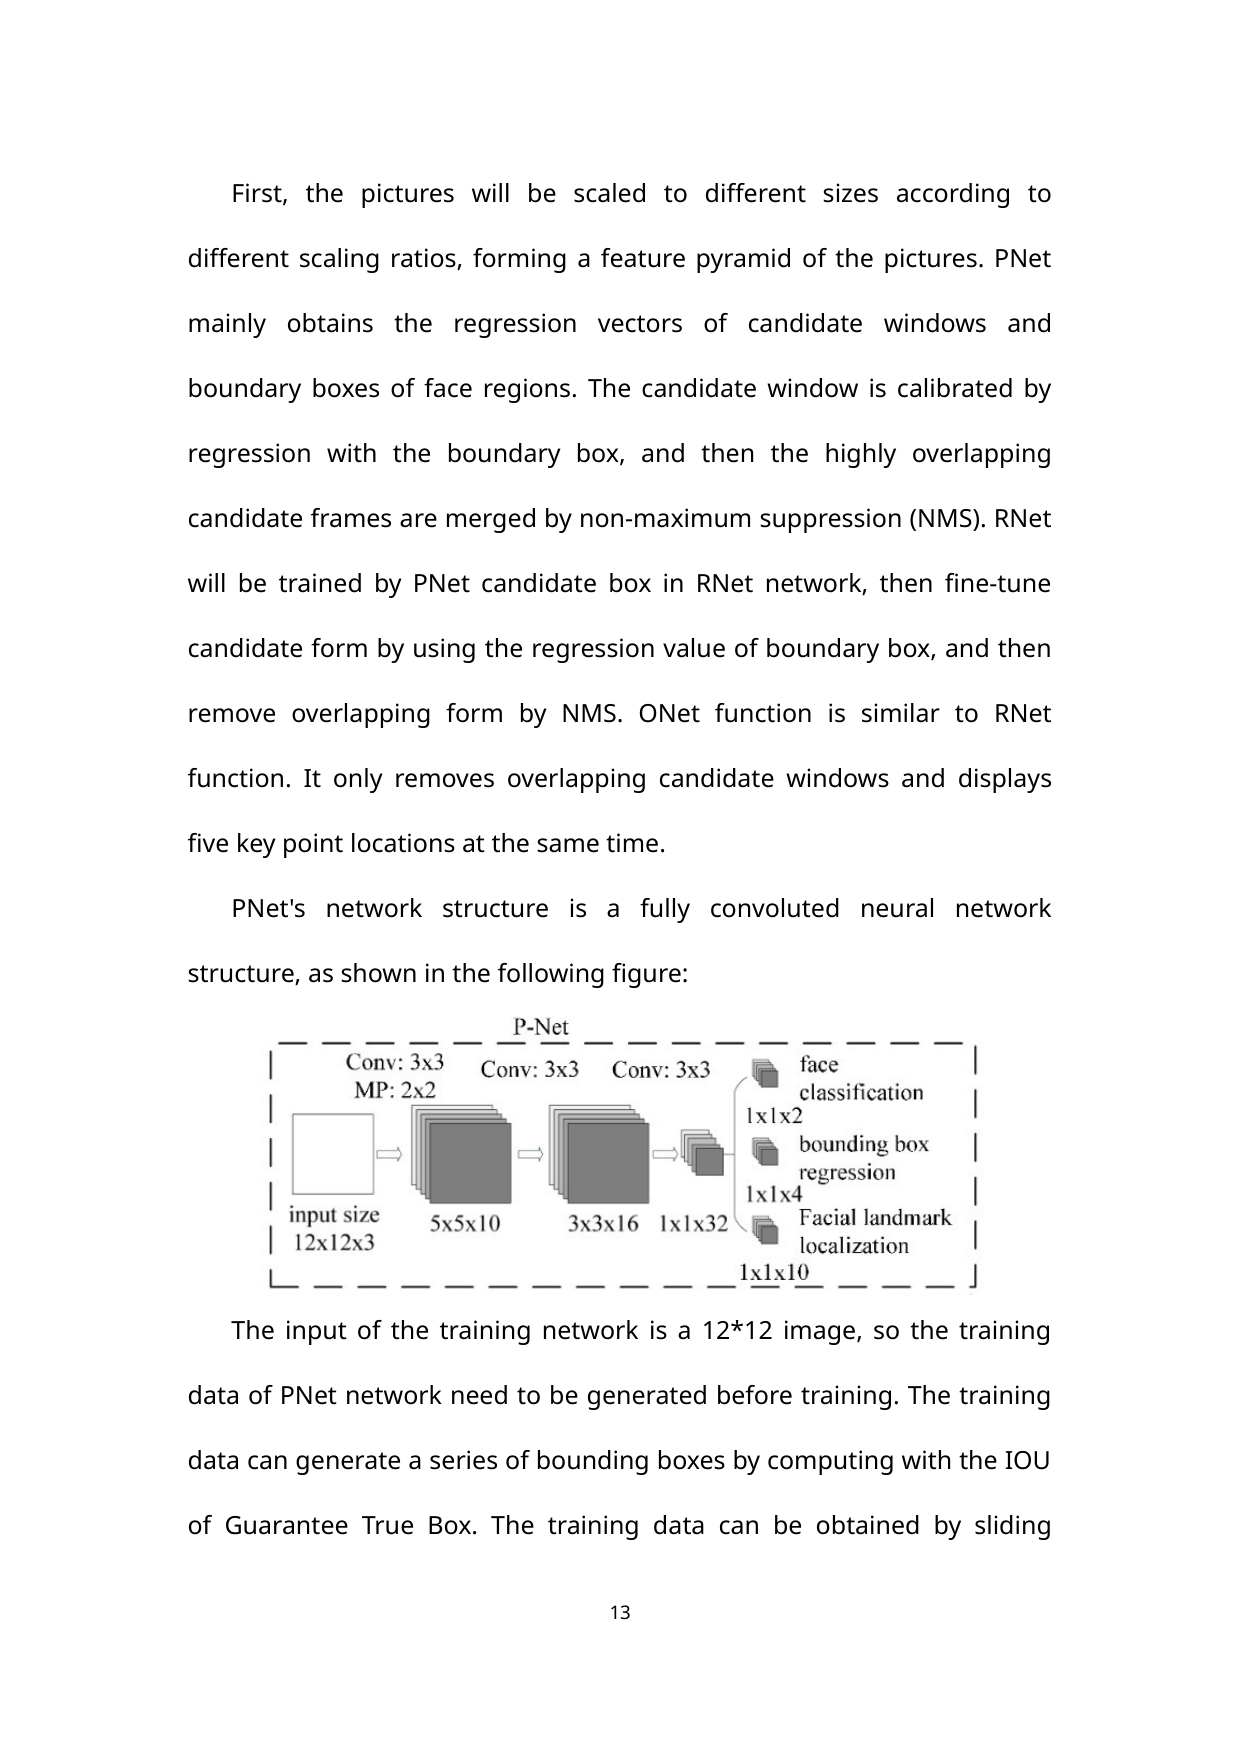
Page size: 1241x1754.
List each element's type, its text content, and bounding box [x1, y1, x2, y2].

text PNet's network structure is a fully convoluted neural network structure, as shown in the following figure: [187, 875, 1053, 1005]
text The input of the training network is a 12*12 image, so the training data of PNet network need to be generated before training. The training data can generate a series of bounding boxes by computing with the IOU of Guarantee True Box. The training data can be obtained by sliding [187, 1297, 1053, 1557]
text First, the pictures will be scaled to different sizes according to different scaling ratios, forming a feature pyramid of the pictures. PNet mainly obtains the regression vectors of candidate windows and boundary boxes of face regions. The candidate window is calibrated by regression with the boundary box, and then the highly overlapping candidate frames are merged by non-maximum suppression (NMS). RNet will be trained by PNet candidate box in RNet network, then fine-tune candidate form by using the regression value of boundary box, and then remove overlapping form by NMS. ONet function is similar to RNet function. It only removes overlapping candidate windows and displays five key point locations at the same time. [187, 160, 1053, 875]
picture [253, 1007, 987, 1295]
